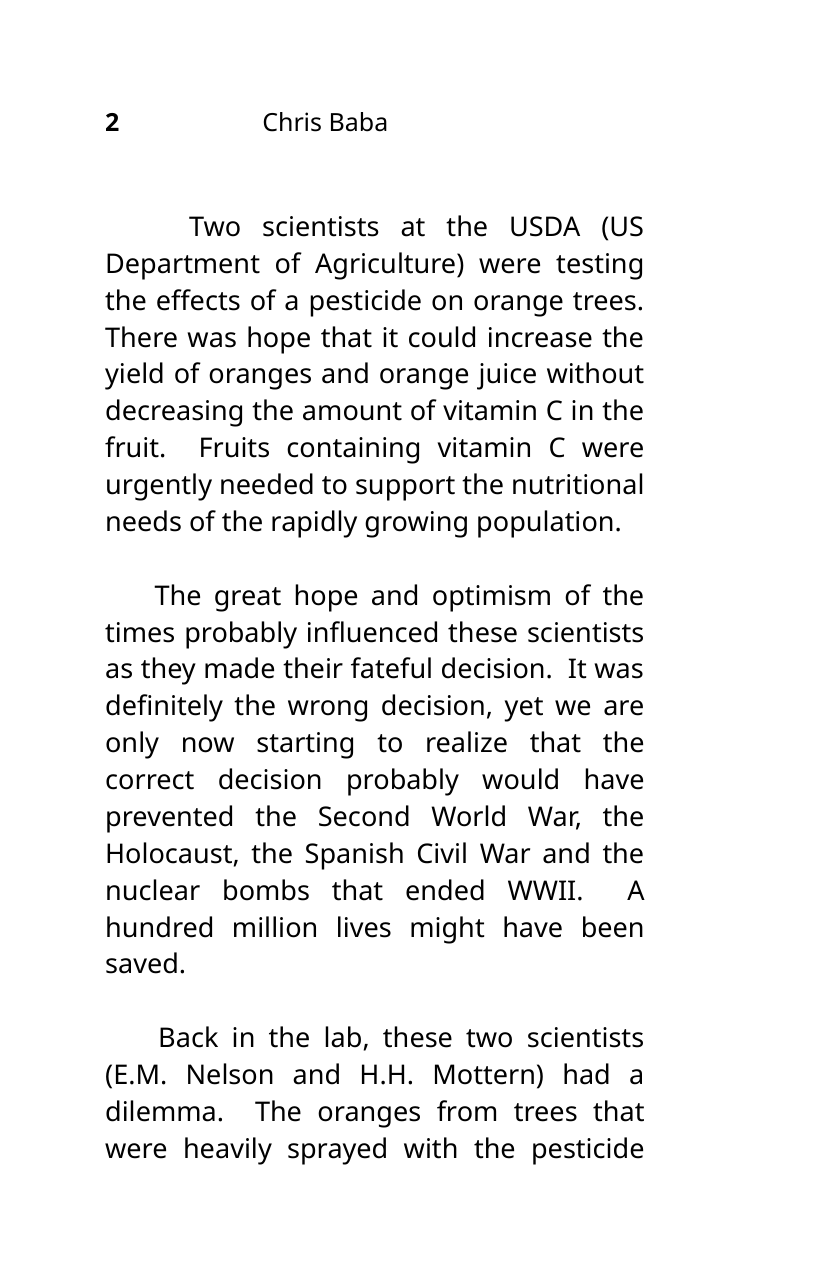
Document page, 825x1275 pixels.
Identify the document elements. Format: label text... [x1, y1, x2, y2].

text The great hope and optimism of the times probably influenced these scientists as they made their fateful decision. It was definitely the wrong decision, yet we are only now starting to realize that the correct decision probably would have prevented the Second World War, the Holocaust, the Spanish Civil War and the nuclear bombs that ended WWII. A hundred million lives might have been saved. [105, 576, 645, 982]
text Two scientists at the USDA (US Department of Agriculture) were testing the effects of a pesticide on orange trees. There was hope that it could increase the yield of oranges and orange juice without decreasing the amount of vitamin C in the fruit. Fruits containing vitamin C were urgently needed to support the nutritional needs of the rapidly growing population. [105, 207, 645, 539]
text Back in the lab, these two scientists (E.M. Nelson and H.H. Mottern) had a dilemma. The oranges from trees that were heavily sprayed with the pesticide [105, 1019, 645, 1166]
